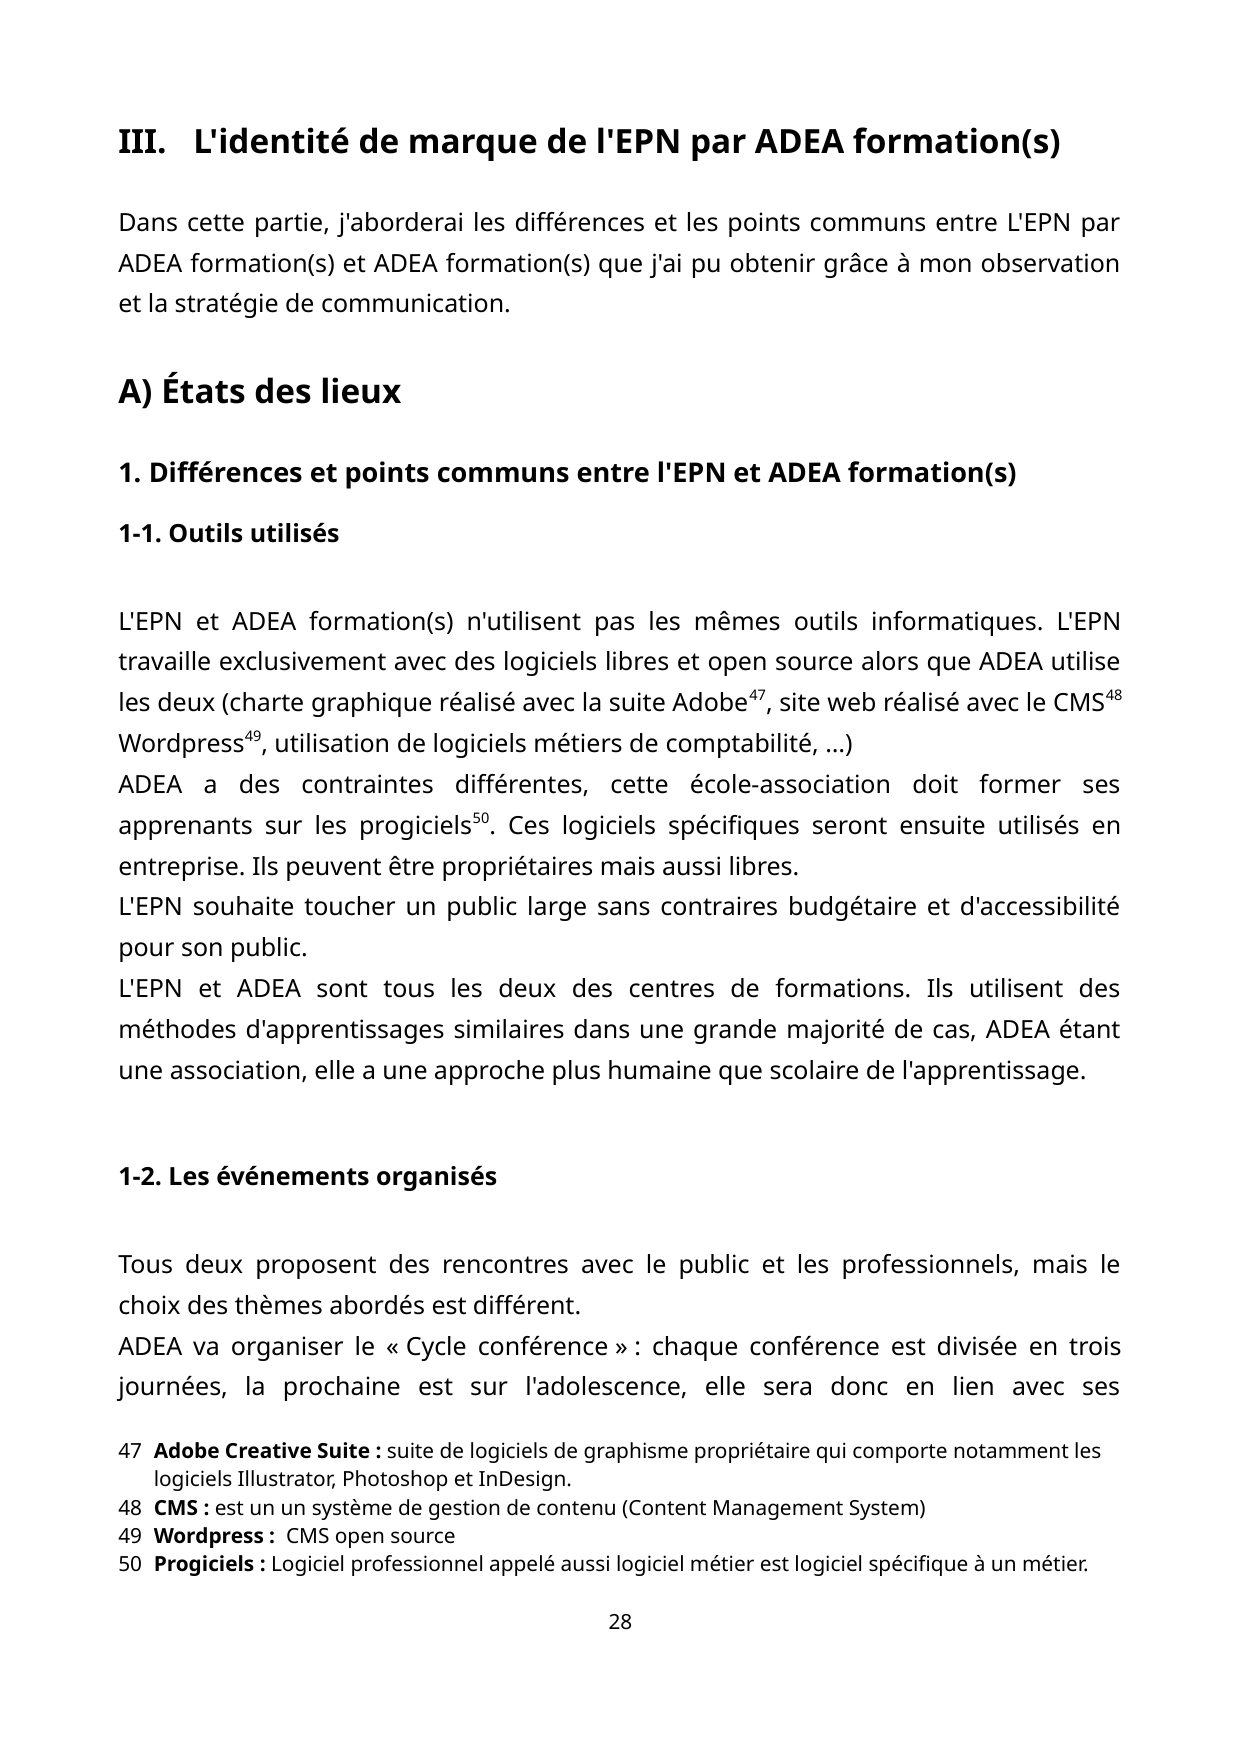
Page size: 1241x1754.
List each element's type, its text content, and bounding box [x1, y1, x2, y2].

text ADEA va organiser le « Cycle conférence » : chaque conférence est divisée en trois journées, la prochaine est sur l'adolescence, elle sera donc en lien avec ses [118, 1328, 1122, 1403]
text L'EPN et ADEA formation(s) n'utilisent pas les mêmes outils informatiques. L'EPN travaille exclusivement avec des logiciels libres et open source alors que ADEA utilise les deux (charte graphique réalisé avec la suite Adobe, site web réalisé avec le CMS Wordpress, utilisation de logiciels métiers de comptabilité, …) [118, 603, 1122, 760]
text ADEA a des contraintes différentes, cette école-association doit former ses apprenants sur les progiciels. Ces logiciels spécifiques seront ensuite utilisés en entreprise. Ils peuvent être propriétaires mais aussi libres. [118, 767, 1122, 882]
subtitle L'identité de marque de l'EPN par ADEA formation(s) [118, 118, 1122, 163]
subtitle 1-2. Les événements organisés [118, 1159, 1122, 1193]
text Adobe Creative Suite : suite de logiciels de graphisme propriétaire qui comporte notamment les logiciels Illustrator, Photoshop et InDesign. [118, 1436, 1122, 1493]
text Wordpress : CMS open source [118, 1521, 1122, 1549]
text Tous deux proposent des rencontres avec le public et les professionnels, mais le choix des thèmes abordés est différent. [118, 1246, 1122, 1321]
text L'EPN et ADEA sont tous les deux des centres de formations. Ils utilisent des méthodes d'apprentissages similaires dans une grande majorité de cas, ADEA étant une association, elle a une approche plus humaine que scolaire de l'apprentissage. [118, 971, 1122, 1086]
text CMS : est un un système de gestion de contenu (Content Management System) [118, 1493, 1122, 1521]
subtitle États des lieux [118, 368, 1122, 413]
subtitle 1-1. Outils utilisés [118, 516, 1122, 550]
text L'EPN souhaite toucher un public large sans contraires budgétaire et d'accessibilité pour son public. [118, 889, 1122, 964]
subtitle Différences et points communs entre l'EPN et ADEA formation(s) [118, 454, 1122, 491]
text Dans cette partie, j'aborderai les différences et les points communs entre L'EPN par ADEA formation(s) et ADEA formation(s) que j'ai pu obtenir grâce à mon observation et la stratégie de communication. [118, 204, 1122, 320]
text Progiciels : Logiciel professionnel appelé aussi logiciel métier est logiciel spécifique à un métier. [118, 1549, 1122, 1578]
